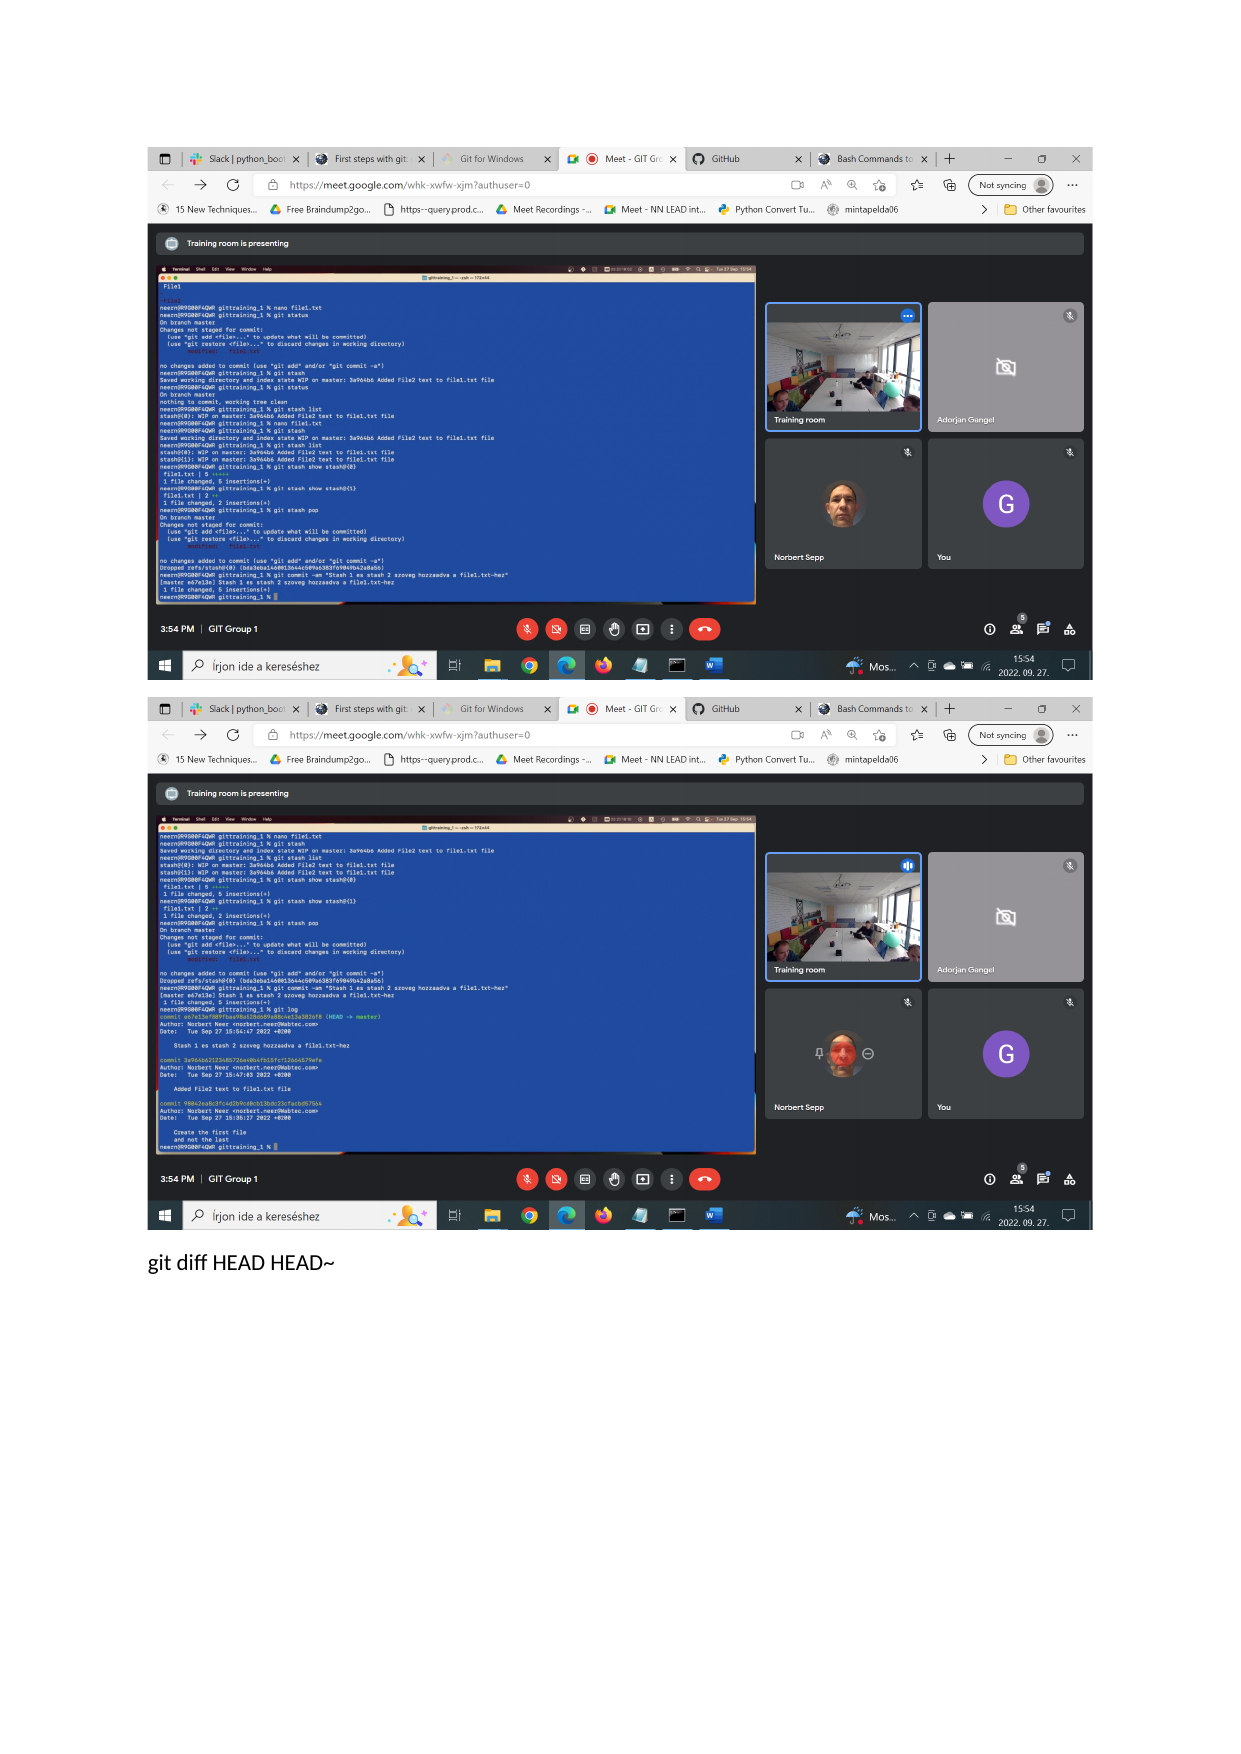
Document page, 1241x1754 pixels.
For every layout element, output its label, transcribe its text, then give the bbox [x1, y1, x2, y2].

text git diff HEAD HEAD~ [148, 1248, 1093, 1276]
